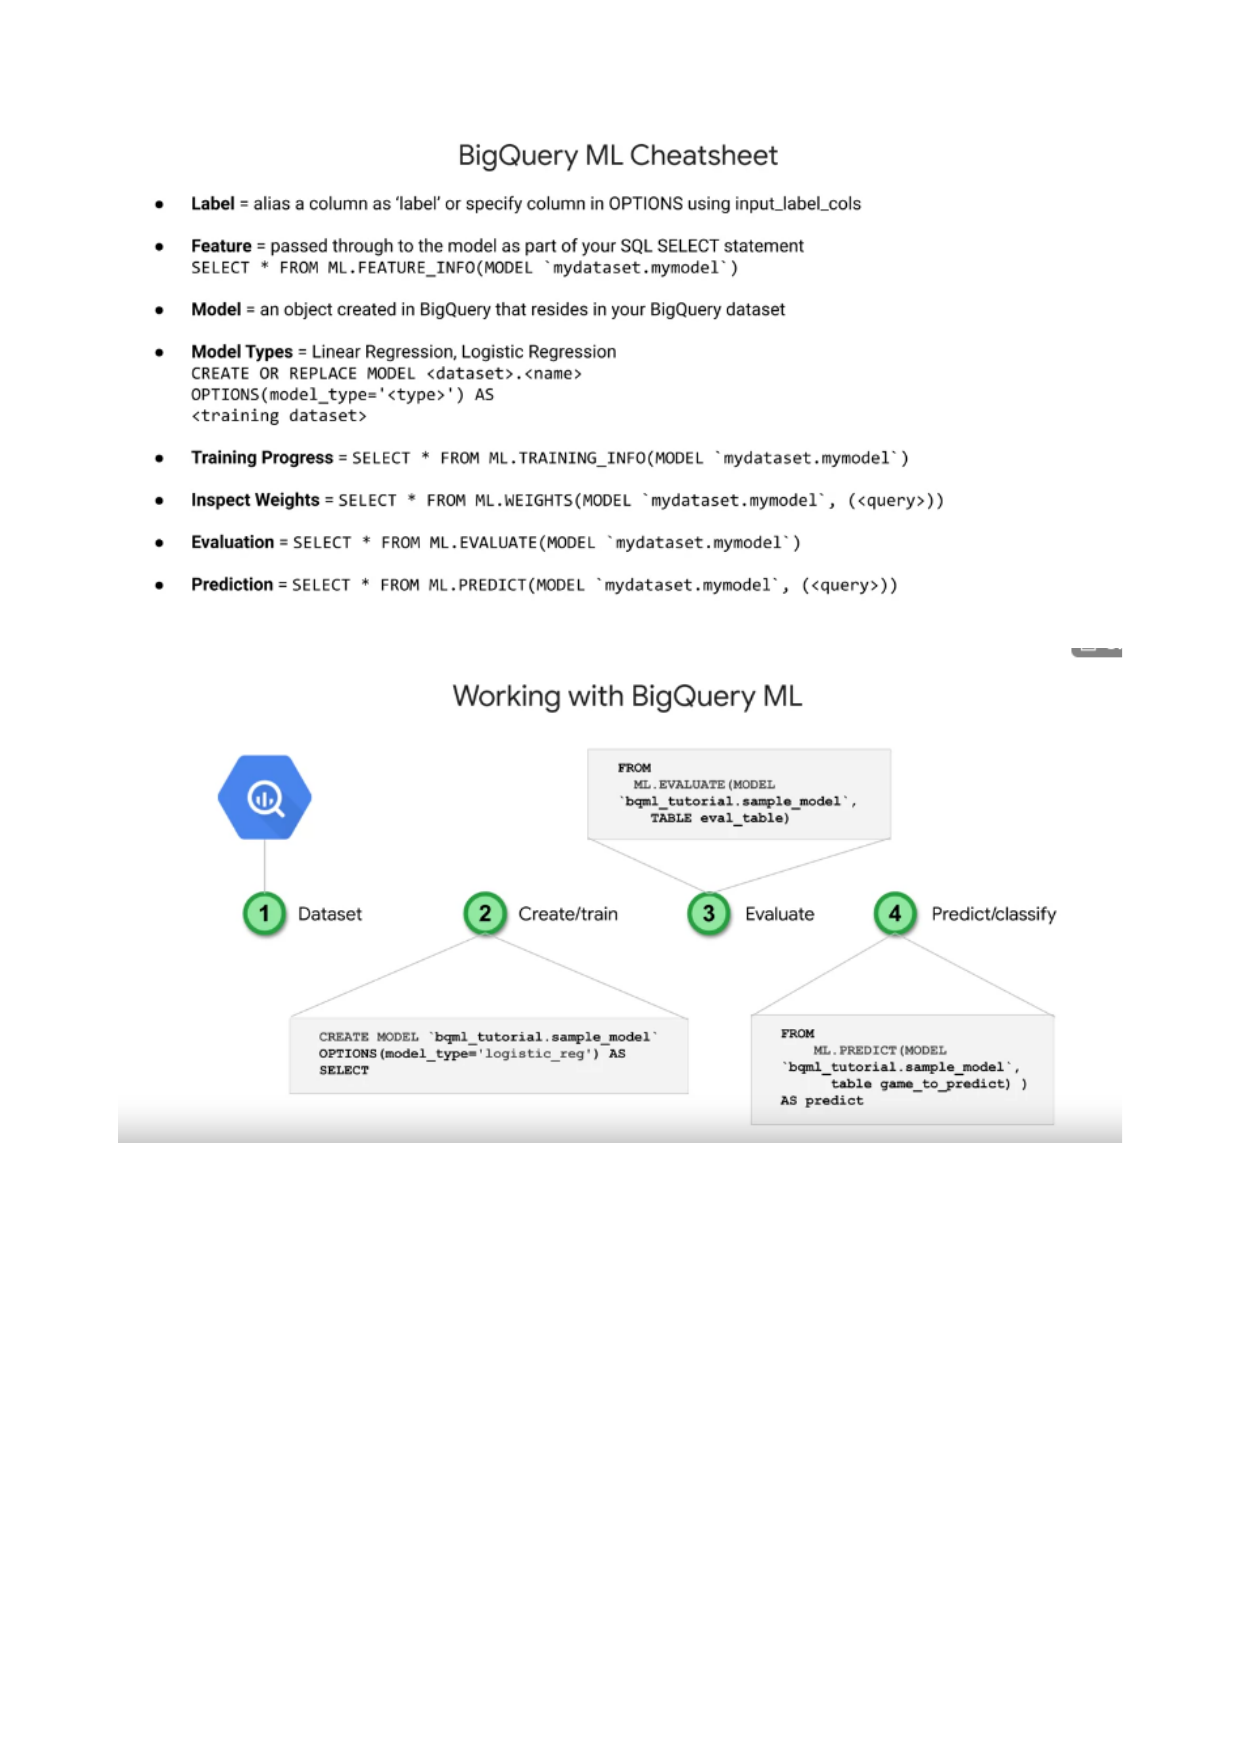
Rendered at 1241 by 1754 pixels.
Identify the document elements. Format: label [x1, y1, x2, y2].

picture [118, 118, 1123, 620]
picture [118, 648, 1123, 1143]
